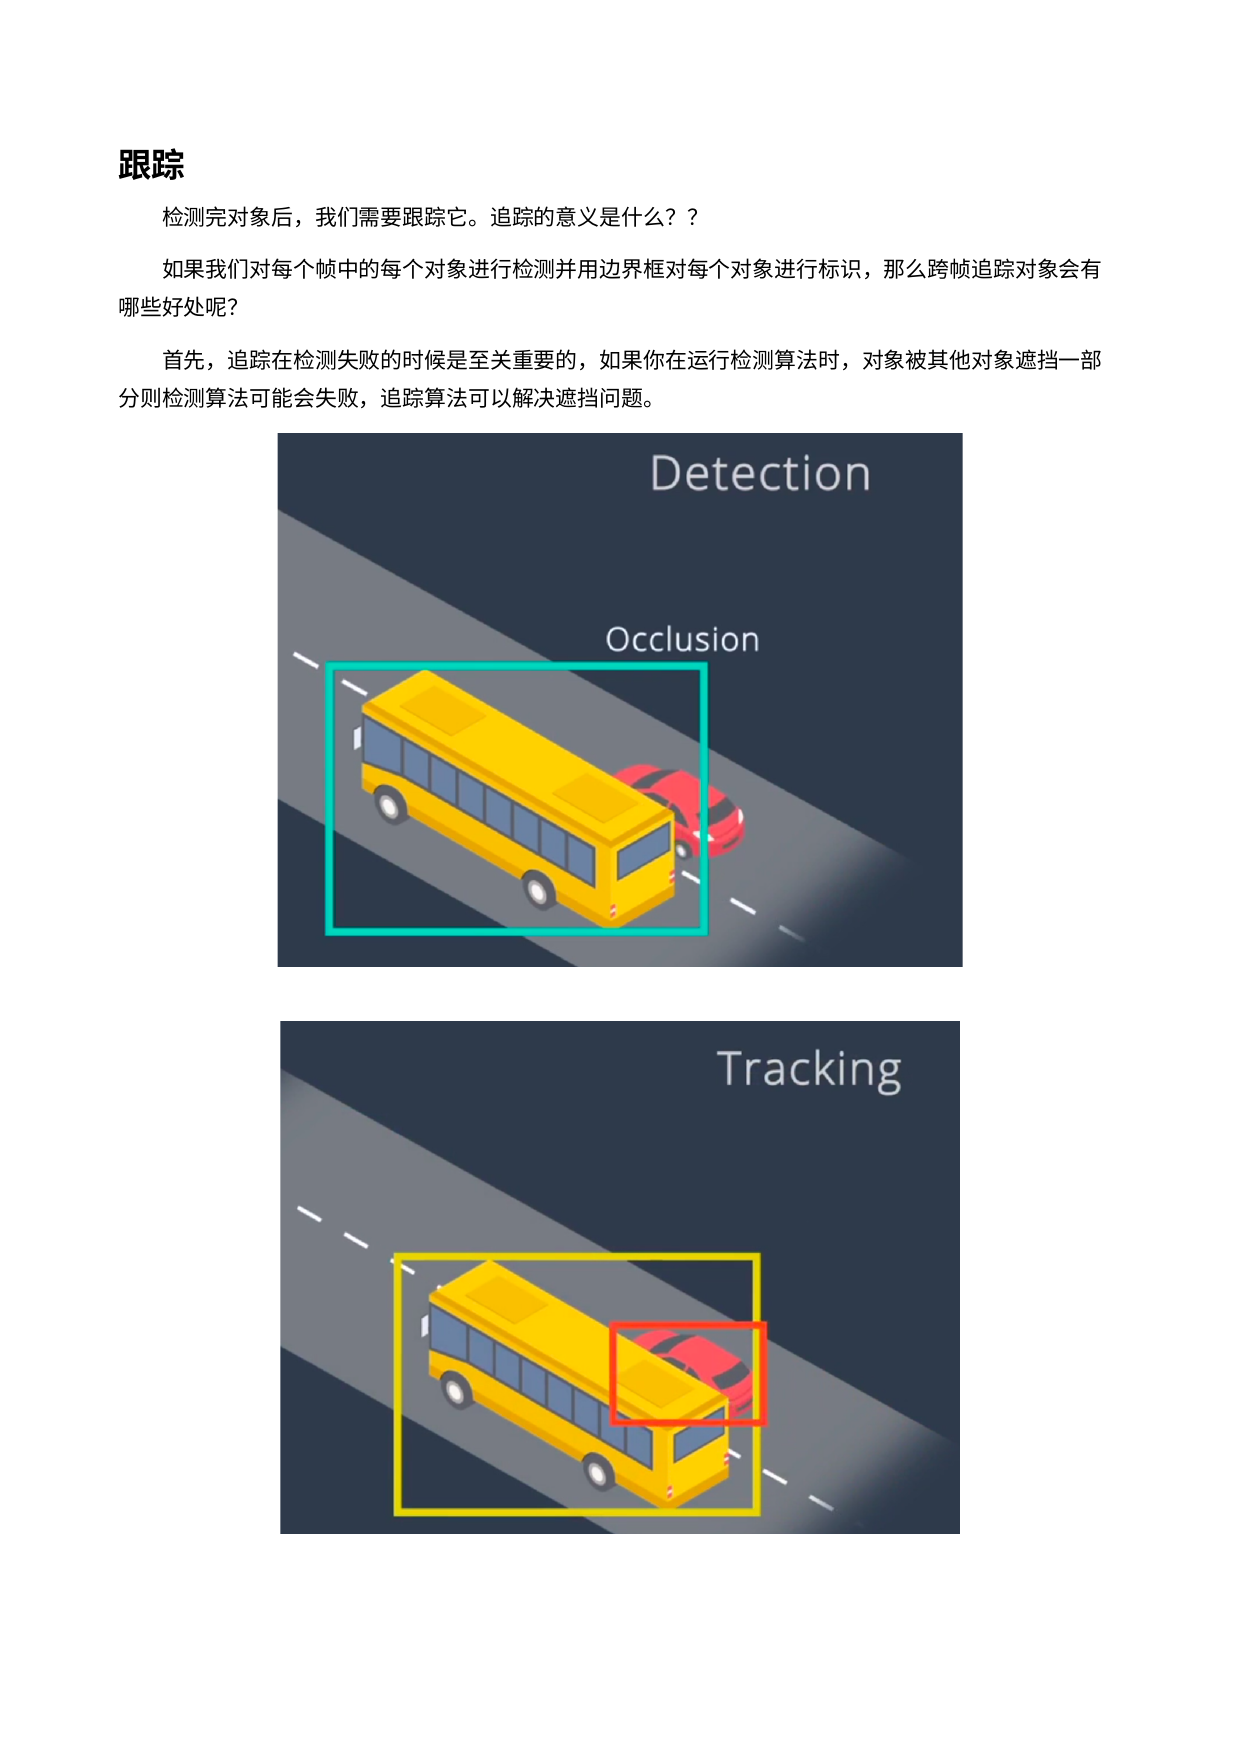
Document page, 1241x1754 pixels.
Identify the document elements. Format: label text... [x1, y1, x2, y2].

text 检测完对象后，我们需要跟踪它。追踪的意义是什么？？ [118, 200, 1122, 232]
picture [277, 433, 963, 967]
subtitle 跟踪 [118, 139, 1122, 187]
picture [280, 1021, 960, 1534]
text 如果我们对每个帧中的每个对象进行检测并用边界框对每个对象进行标识，那么跨帧追踪对象会有哪些好处呢？ [118, 252, 1122, 322]
text 首先，追踪在检测失败的时候是至关重要的，如果你在运行检测算法时，对象被其他对象遮挡一部分则检测算法可能会失败，追踪算法可以解决遮挡问题。 [118, 343, 1122, 412]
